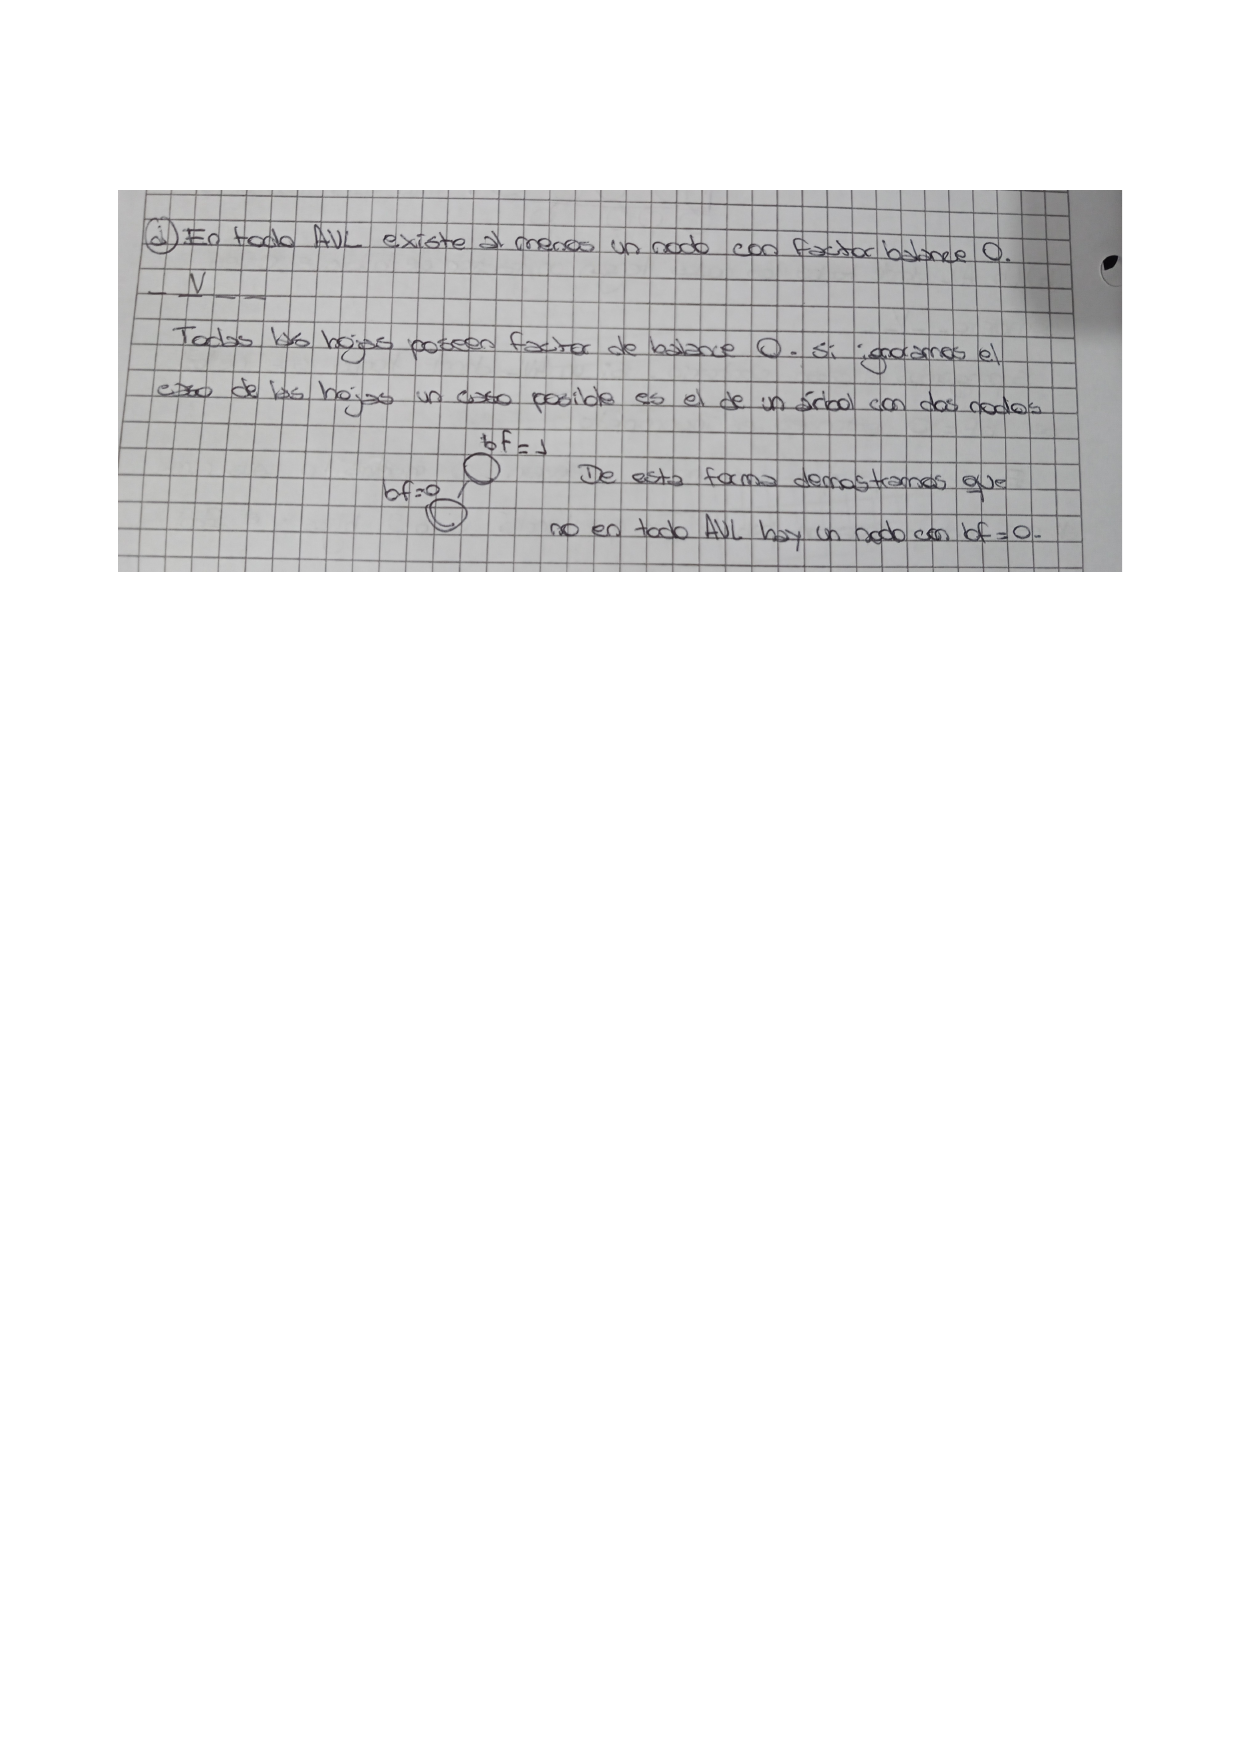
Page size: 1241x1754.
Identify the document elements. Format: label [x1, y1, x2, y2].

picture [118, 190, 1123, 572]
